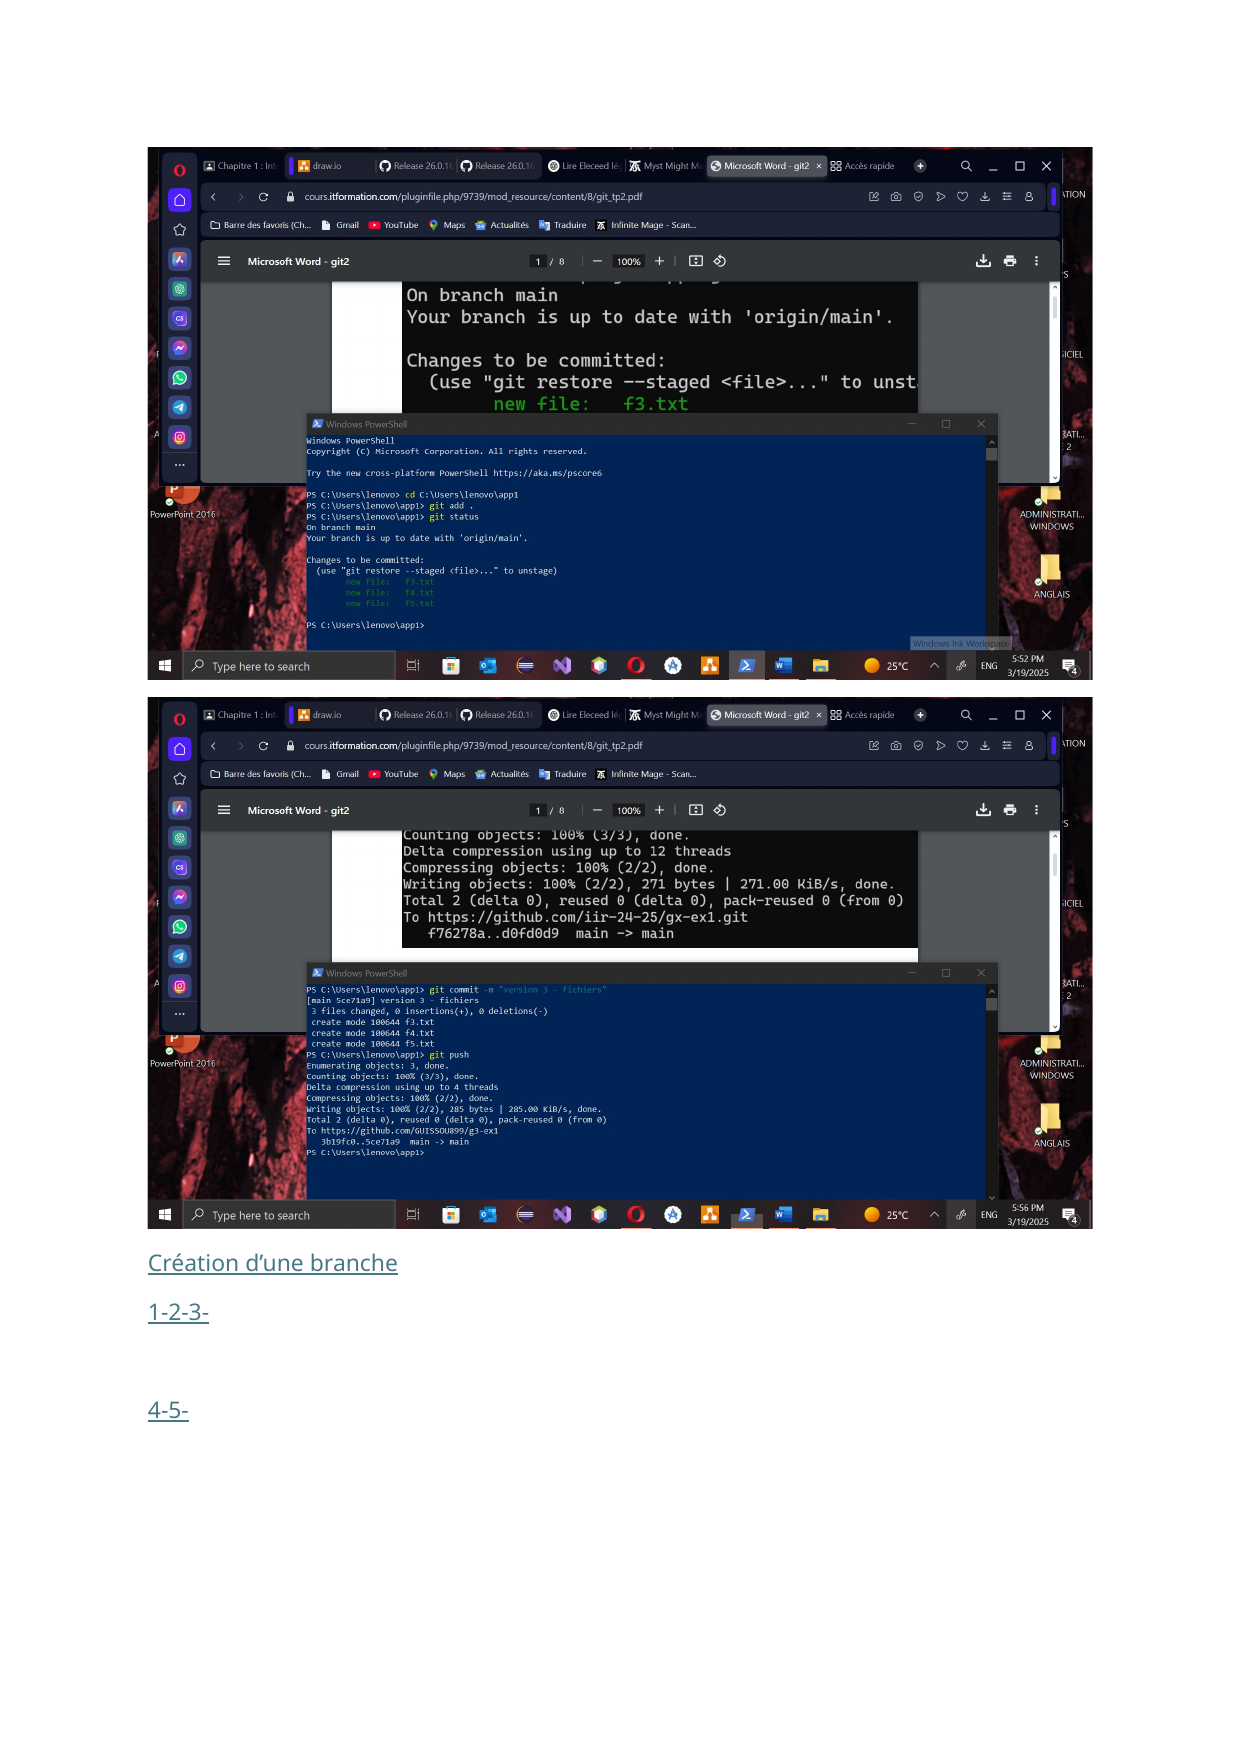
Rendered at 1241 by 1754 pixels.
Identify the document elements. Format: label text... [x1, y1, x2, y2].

text 4-5- [148, 1394, 1093, 1425]
text Création d’une branche [148, 1247, 1093, 1278]
text 1-2-3- [148, 1296, 1093, 1327]
